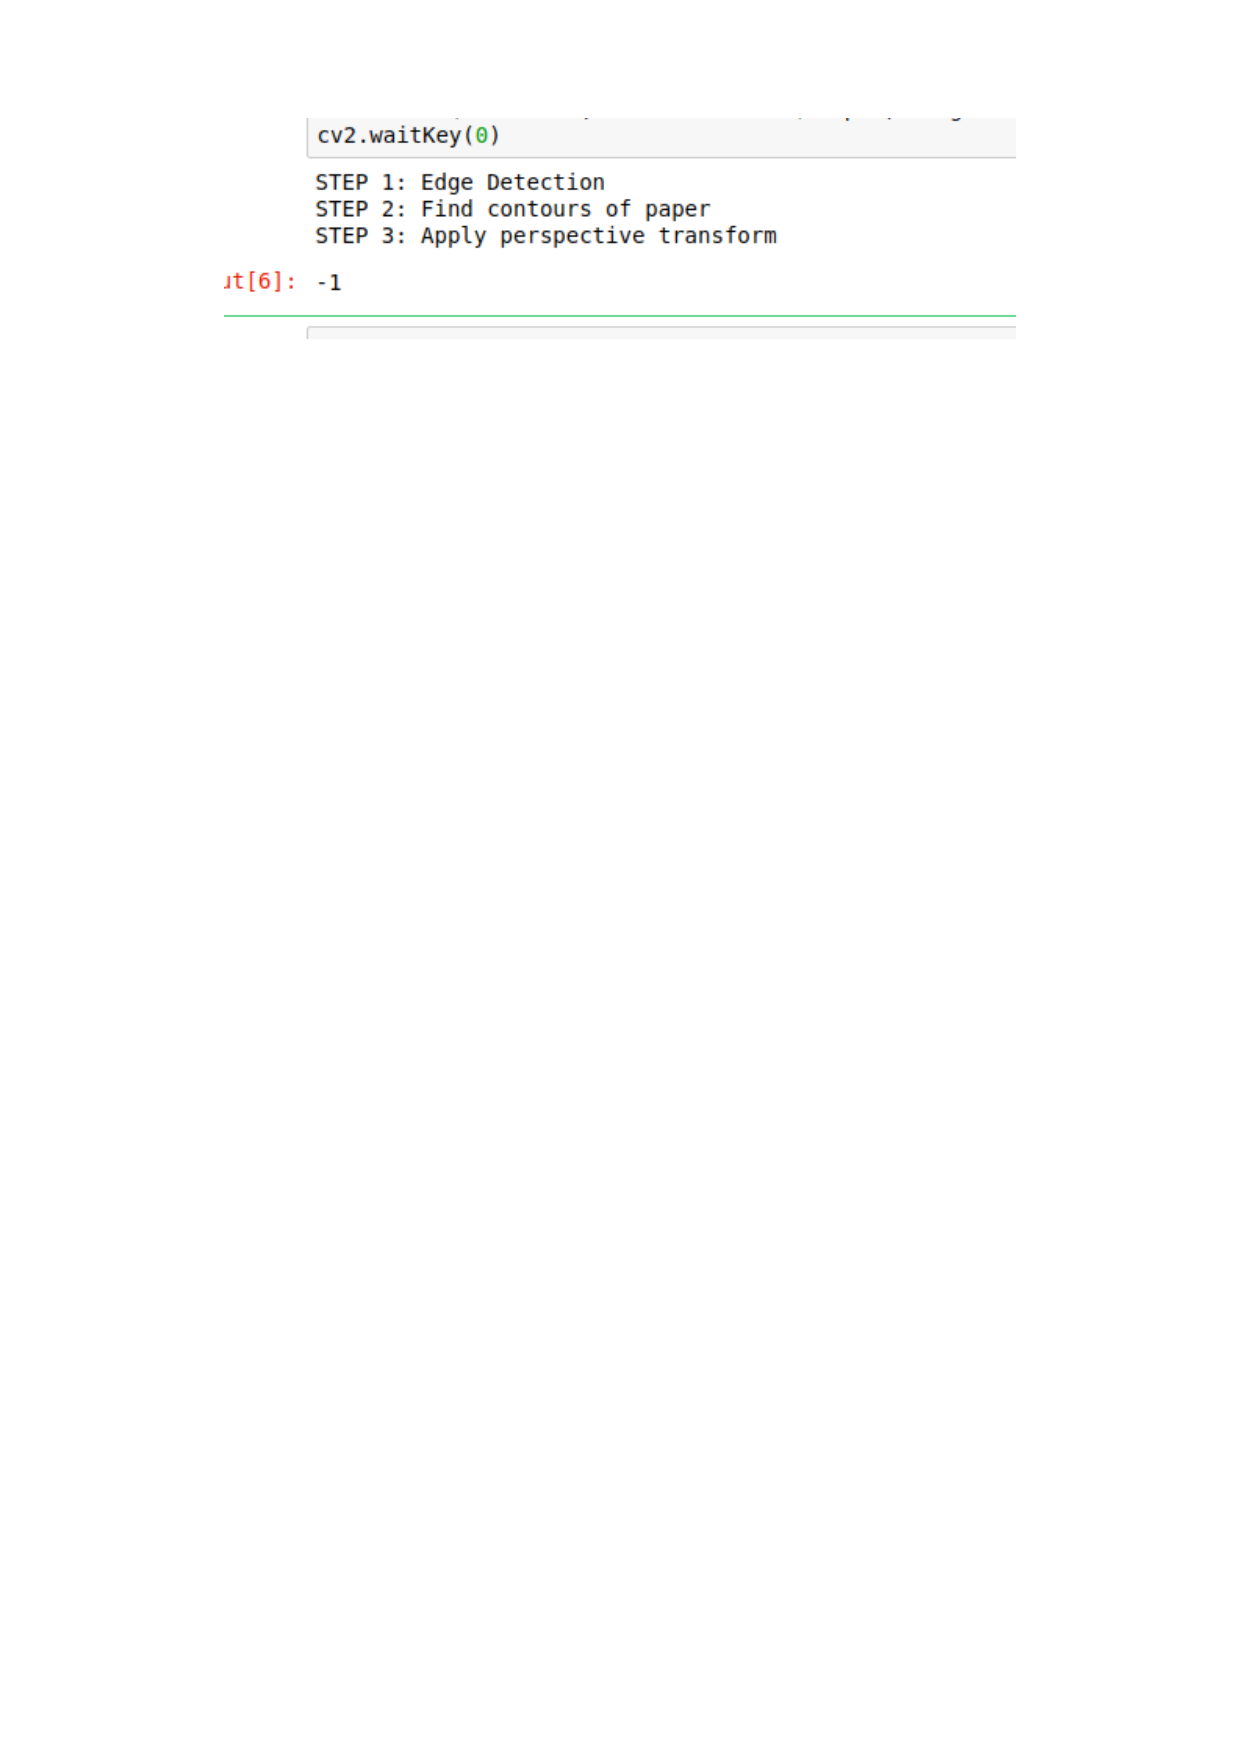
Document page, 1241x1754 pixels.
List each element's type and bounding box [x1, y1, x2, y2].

picture [224, 118, 1017, 339]
